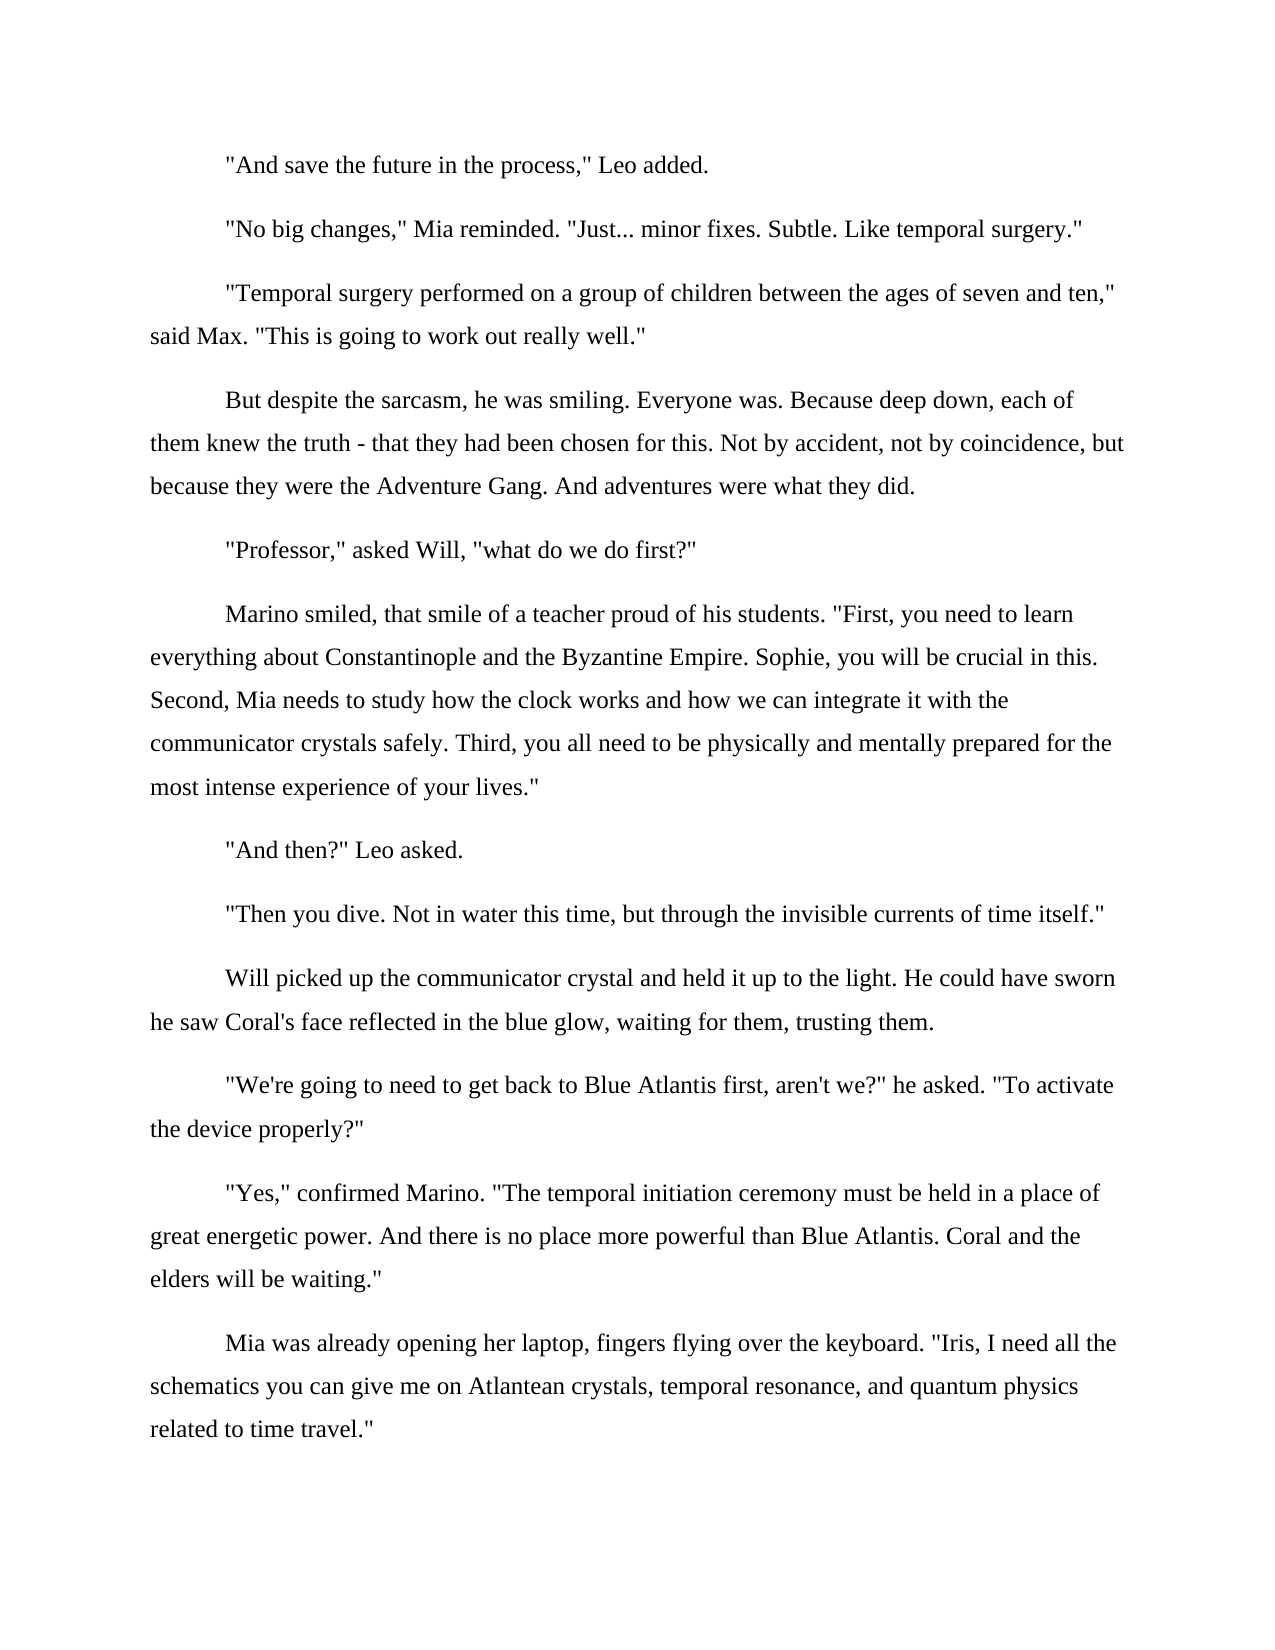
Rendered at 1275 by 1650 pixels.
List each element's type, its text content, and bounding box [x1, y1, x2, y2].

text "Temporal surgery performed on a group of children between the ages of seven and ten," said Max. "This is going to work out really well." [150, 278, 1125, 350]
text "Then you dive. Not in water this time, but through the invisible currents of time itself." [150, 899, 1125, 928]
text "Yes," confirmed Marino. "The temporal initiation ceremony must be held in a place of great energetic power. And there is no place more powerful than Blue Atlantis. Coral and the elders will be waiting." [150, 1178, 1125, 1293]
text But despite the sarcasm, he was smiling. Everyone was. Because deep down, each of them knew the truth - that they had been chosen for this. Not by accident, not by coincidence, but because they were the Adventure Gang. And adventures were what they did. [150, 385, 1125, 500]
text "No big changes," Mia reminded. "Just... minor fixes. Subtle. Like temporal surgery." [150, 214, 1125, 243]
text "We're going to need to get back to Blue Atlantis first, aren't we?" he asked. "To activate the device properly?" [150, 1071, 1125, 1142]
text Will picked up the communicator crystal and held it up to the light. He could have sworn he saw Coral's face reflected in the blue glow, waiting for them, trusting them. [150, 963, 1125, 1035]
text "Professor," asked Will, "what do we do first?" [150, 535, 1125, 564]
text "And then?" Leo asked. [150, 836, 1125, 864]
text Marino smiled, that smile of a teacher proud of his students. "First, you need to learn everything about Constantinople and the Byzantine Empire. Sophie, you will be crucial in this. Second, Mia needs to study how the clock works and how we can integrate it with the communicator crystals safely. Third, you all need to be physically and mentally prepared for the most intense experience of your lives." [150, 599, 1125, 800]
text "And save the future in the process," Leo added. [150, 150, 1125, 179]
text Mia was already opening her laptop, fingers flying over the keyboard. "Iris, I need all the schematics you can give me on Atlantean crystals, temporal resonance, and quantum physics related to time travel." [150, 1328, 1125, 1443]
